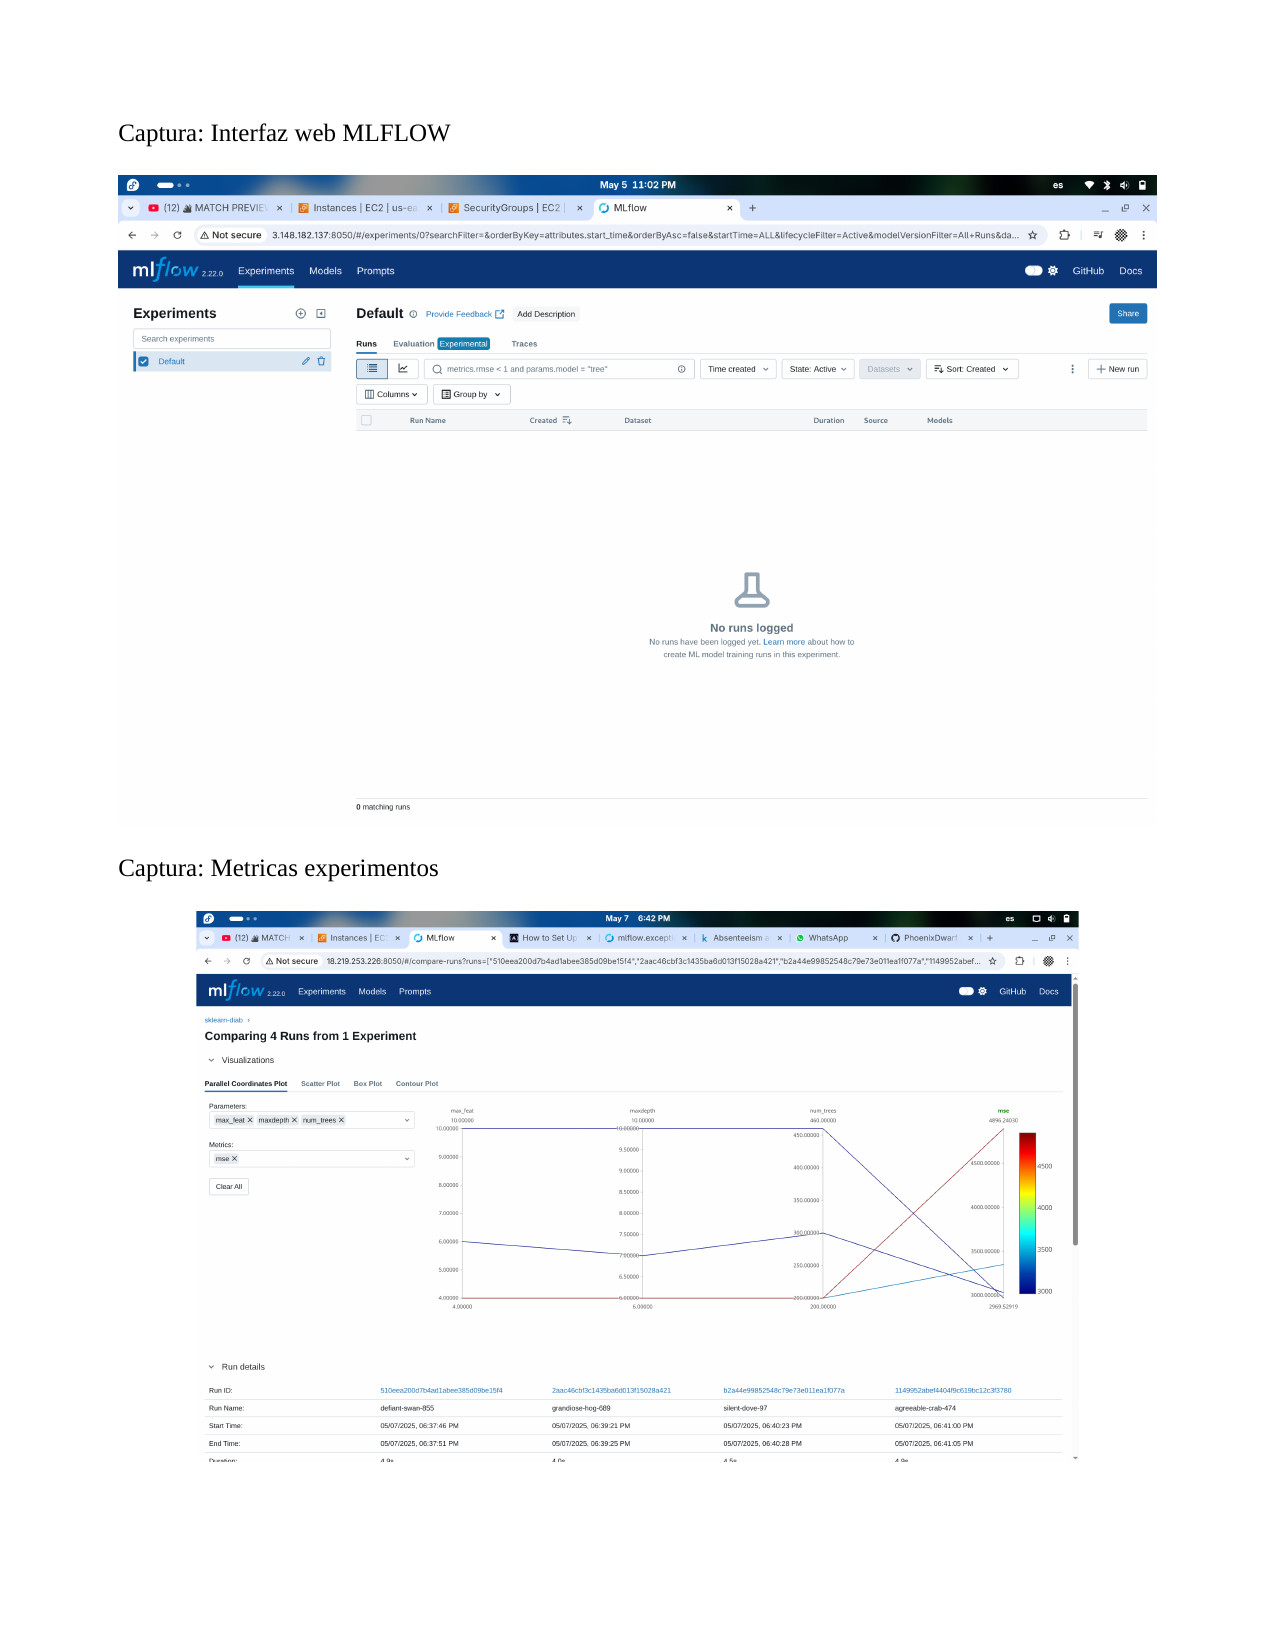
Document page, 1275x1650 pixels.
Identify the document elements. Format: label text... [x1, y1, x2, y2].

picture [118, 175, 1157, 825]
picture [196, 911, 1079, 1462]
text Captura: Interfaz web MLFLOW [118, 118, 1157, 147]
text Captura: Metricas experimentos [118, 853, 1157, 882]
